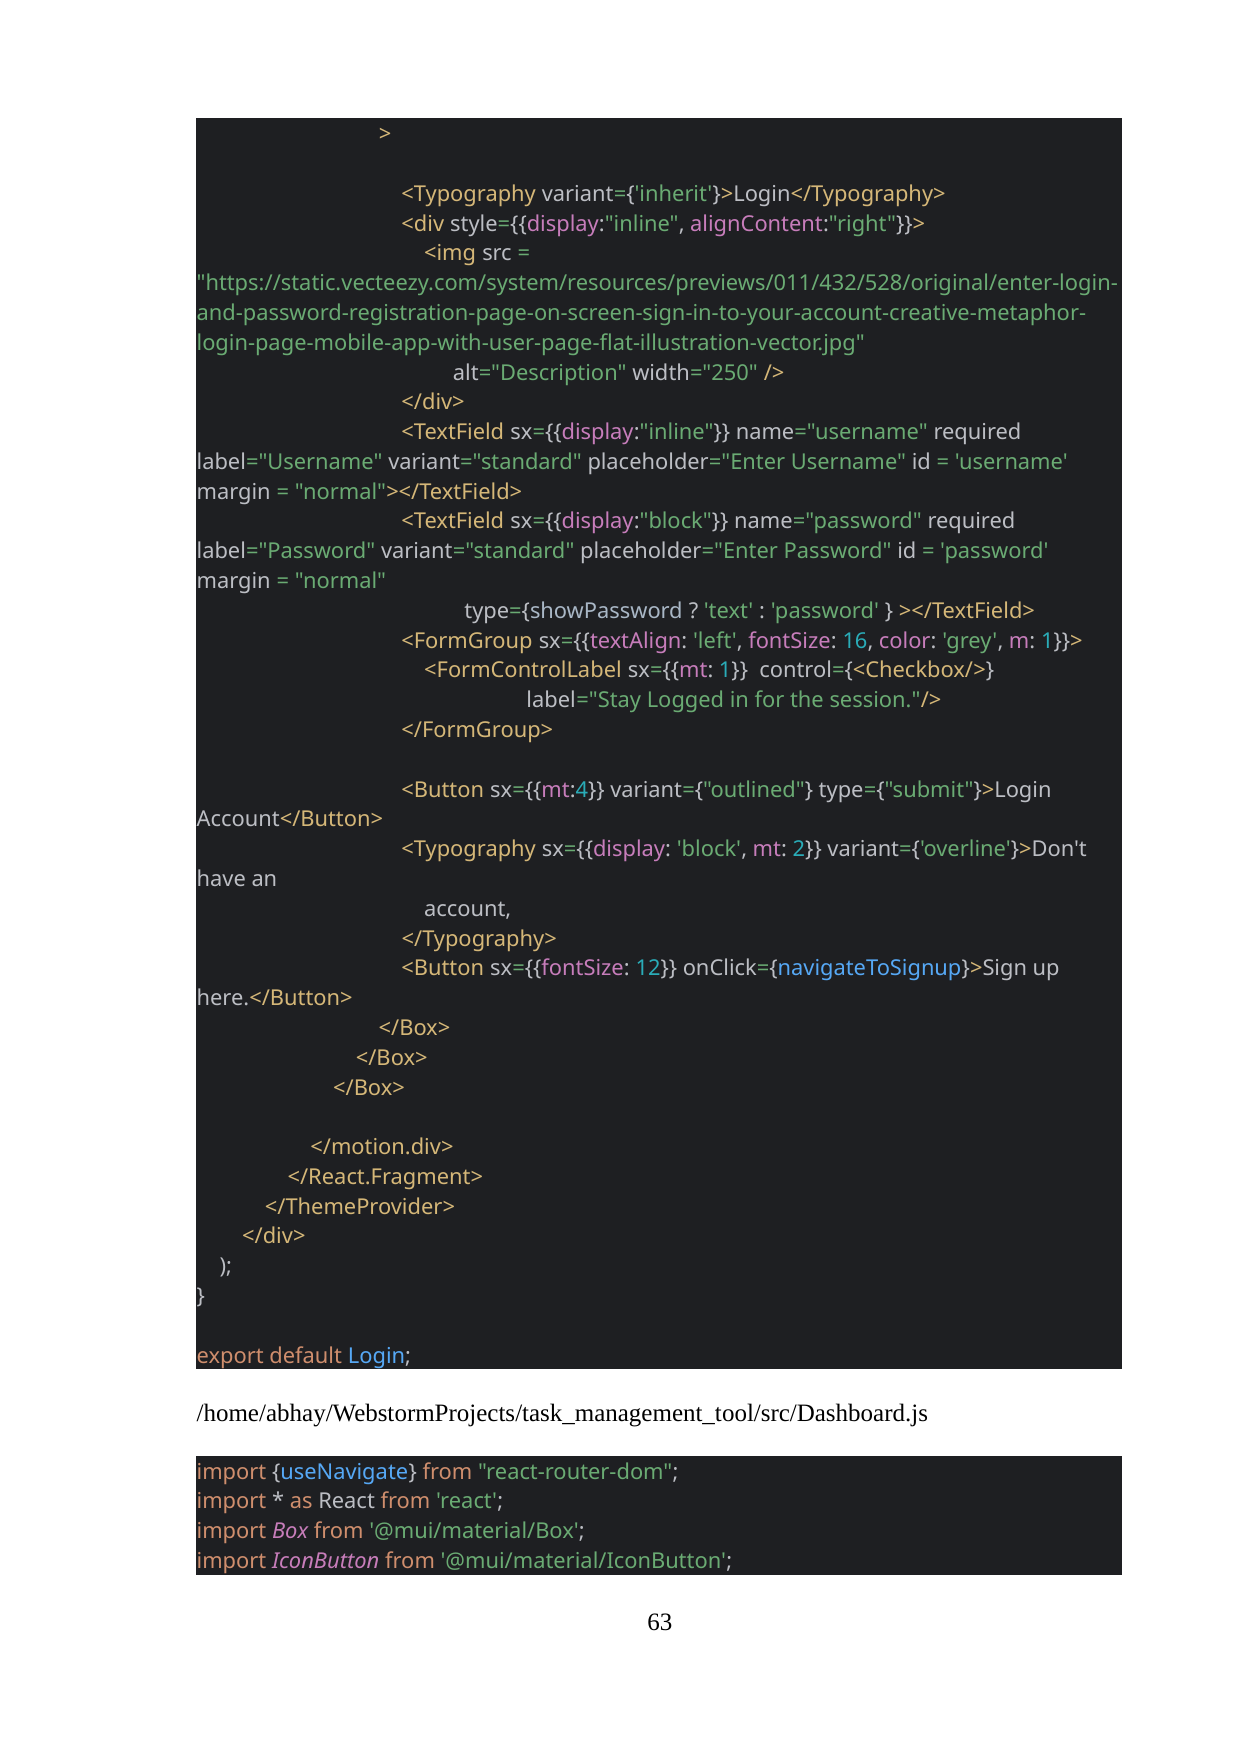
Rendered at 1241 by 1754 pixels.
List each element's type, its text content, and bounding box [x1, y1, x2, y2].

text > <Typography variant={'inherit'}>Login</Typography> <div style={{display:"inline", alignContent:"right"}}> <img src = "https://static.vecteezy.com/system/resources/previews/011/432/528/original/enter-login-and-password-registration-page-on-screen-sign-in-to-your-account-creative-metaphor-login-page-mobile-app-with-user-page-flat-illustration-vector.jpg" alt="Description" width="250" /> </div> <TextField sx={{display:"inline"}} name="username" required label="Username" variant="standard" placeholder="Enter Username" id = 'username' margin = "normal"></TextField> <TextField sx={{display:"block"}} name="password" required label="Password" variant="standard" placeholder="Enter Password" id = 'password' margin = "normal" type={showPassword ? 'text' : 'password' } ></TextField> <FormGroup sx={{textAlign: 'left', fontSize: 16, color: 'grey', m: 1}}> <FormControlLabel sx={{mt: 1}} control={<Checkbox/>} label="Stay Logged in for the session."/> </FormGroup> <Button sx={{mt:4}} variant={"outlined"} type={"submit"}>Login Account</Button> <Typography sx={{display: 'block', mt: 2}} variant={'overline'}>Don't have an account, </Typography> <Button sx={{fontSize: 12}} onClick={navigateToSignup}>Sign up here.</Button> </Box> </Box> </Box> </motion.div> </React.Fragment> </ThemeProvider> </div> ); } export default Login; [196, 118, 1122, 1369]
text import {useNavigate} from "react-router-dom"; import * as React from 'react'; import Box from '@mui/material/Box'; import IconButton from '@mui/material/IconButton'; [196, 1456, 1122, 1575]
text /home/abhay/WebstormProjects/task_management_tool/src/Dashboard.js [196, 1398, 1122, 1427]
